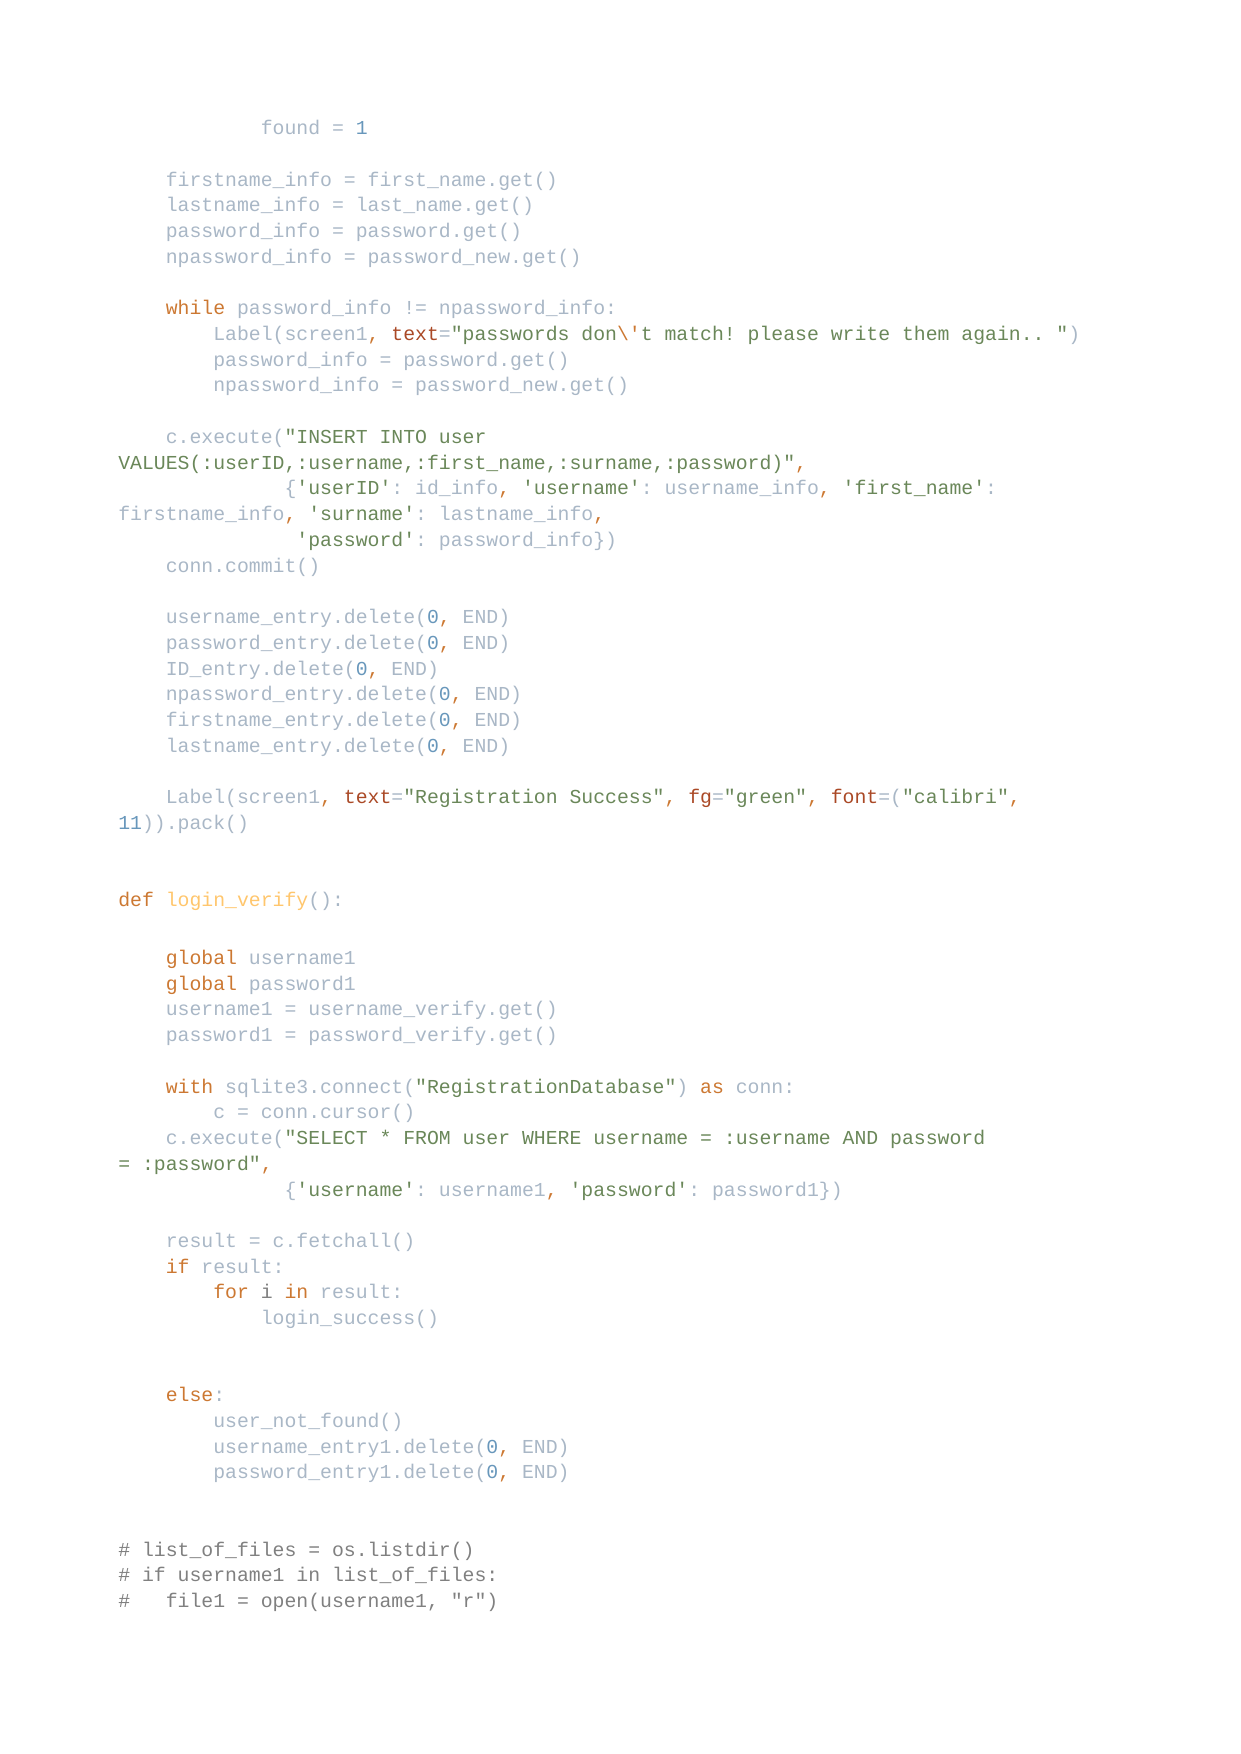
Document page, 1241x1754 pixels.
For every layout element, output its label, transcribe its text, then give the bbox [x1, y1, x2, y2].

text found = 1 firstname_info = first_name.get() lastname_info = last_name.get() password_info = password.get() npassword_info = password_new.get() while password_info != npassword_info: Label(screen1, text="passwords don\'t match! please write them again.. ") password_info = password.get() npassword_info = password_new.get() c.execute("INSERT INTO user VALUES(:userID,:username,:first_name,:surname,:password)", {'userID': id_info, 'username': username_info, 'first_name': firstname_info, 'surname': lastname_info, 'password': password_info}) conn.commit() username_entry.delete(0, END) password_entry.delete(0, END) ID_entry.delete(0, END) npassword_entry.delete(0, END) firstname_entry.delete(0, END) lastname_entry.delete(0, END) Label(screen1, text="Registration Success", fg="green", font=("calibri", 11)).pack() def login_verify(): [118, 118, 1122, 912]
text global username1 global password1 username1 = username_verify.get() password1 = password_verify.get() with sqlite3.connect("RegistrationDatabase") as conn: c = conn.cursor() c.execute("SELECT * FROM user WHERE username = :username AND password = :password", {'username': username1, 'password': password1}) result = c.fetchall() if result: for i in result: login_success() else: user_not_found() username_entry1.delete(0, END) password_entry1.delete(0, END) # list_of_files = os.listdir() # if username1 in list_of_files: # file1 = open(username1, "r") [118, 948, 1122, 1613]
